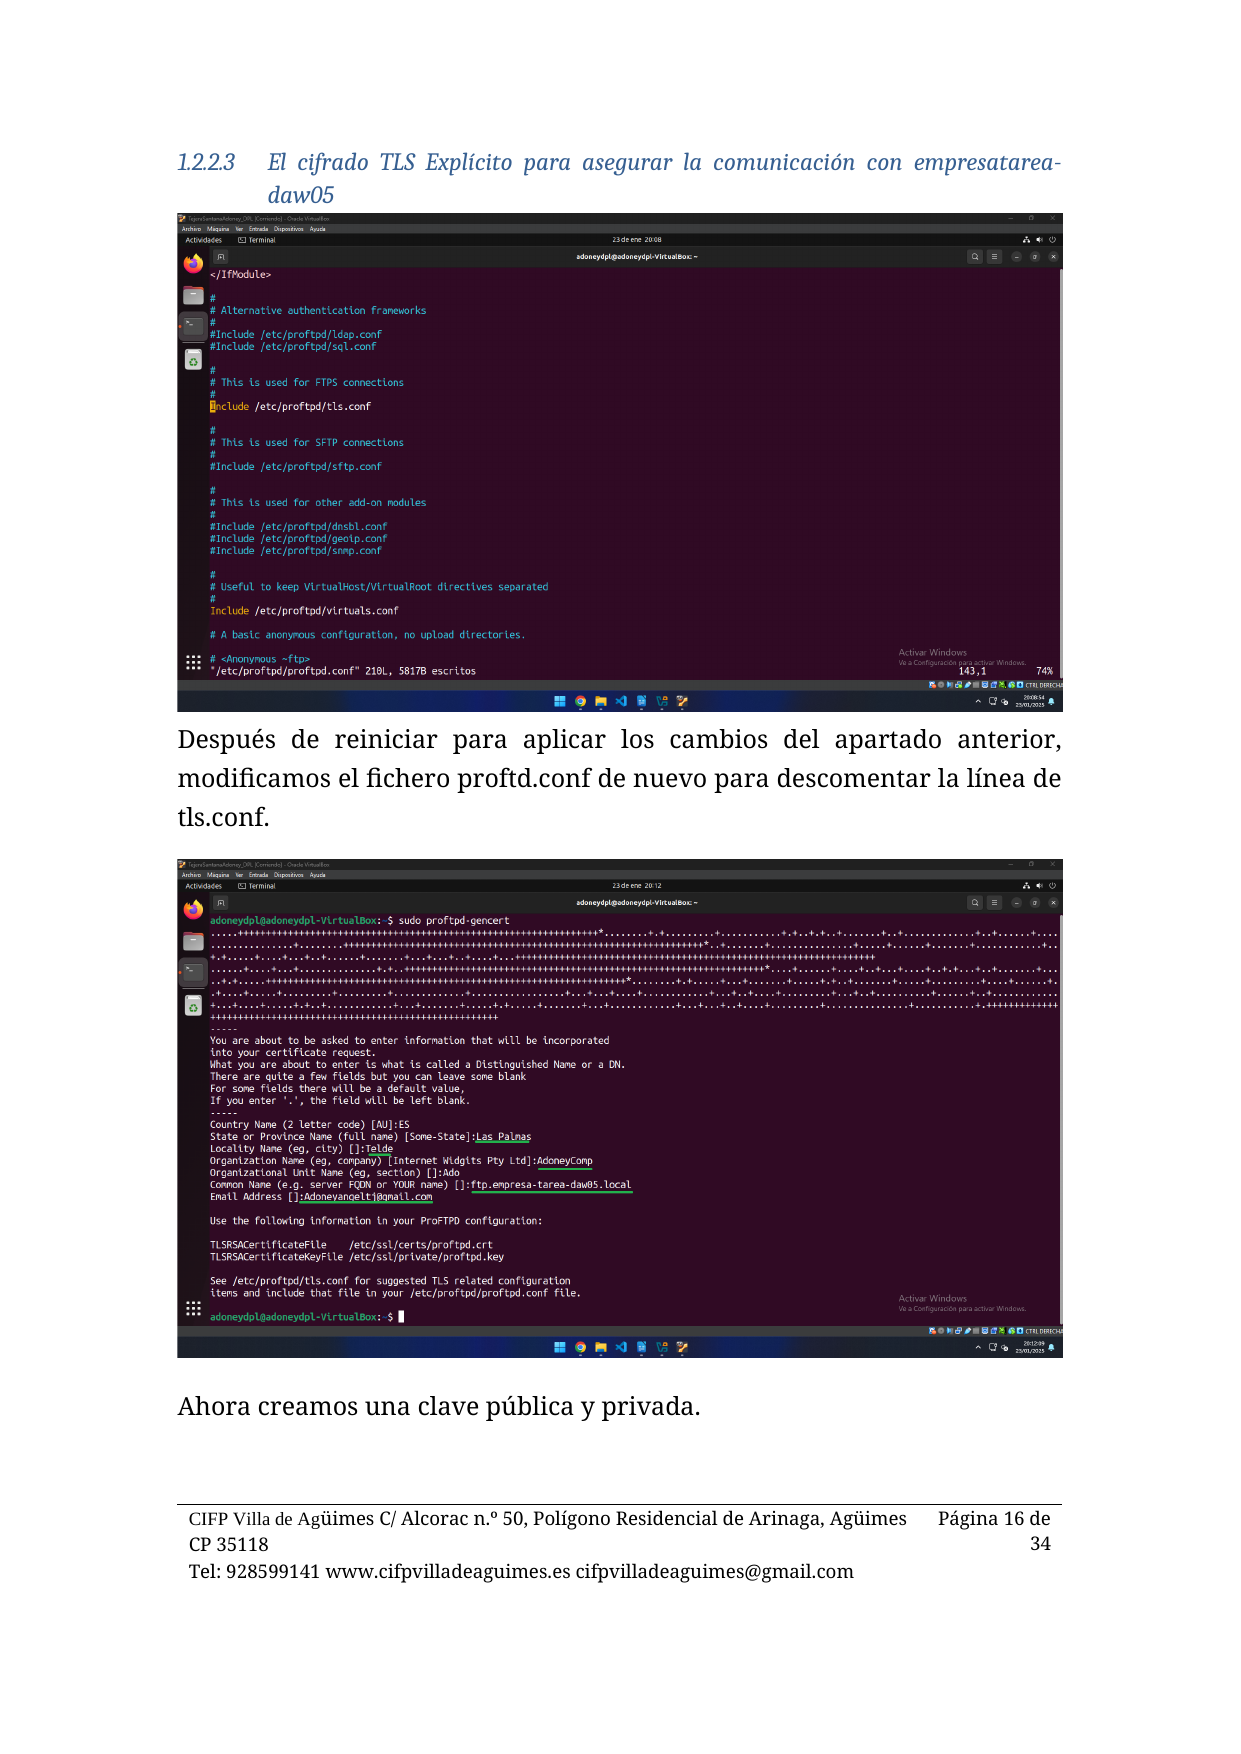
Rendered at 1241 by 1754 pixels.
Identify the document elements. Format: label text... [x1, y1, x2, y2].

picture [177, 859, 1063, 1358]
picture [177, 213, 1063, 712]
text Después de reiniciar para aplicar los cambios del apartado anterior, modificamos el fichero proftd.conf de nuevo para descomentar la línea de tls.conf. [177, 712, 1063, 834]
text Ahora creamos una clave pública y privada. [177, 1358, 1063, 1423]
subtitle El cifrado TLS Explícito para asegurar la comunicación con empresatarea-daw05 [177, 148, 1063, 209]
